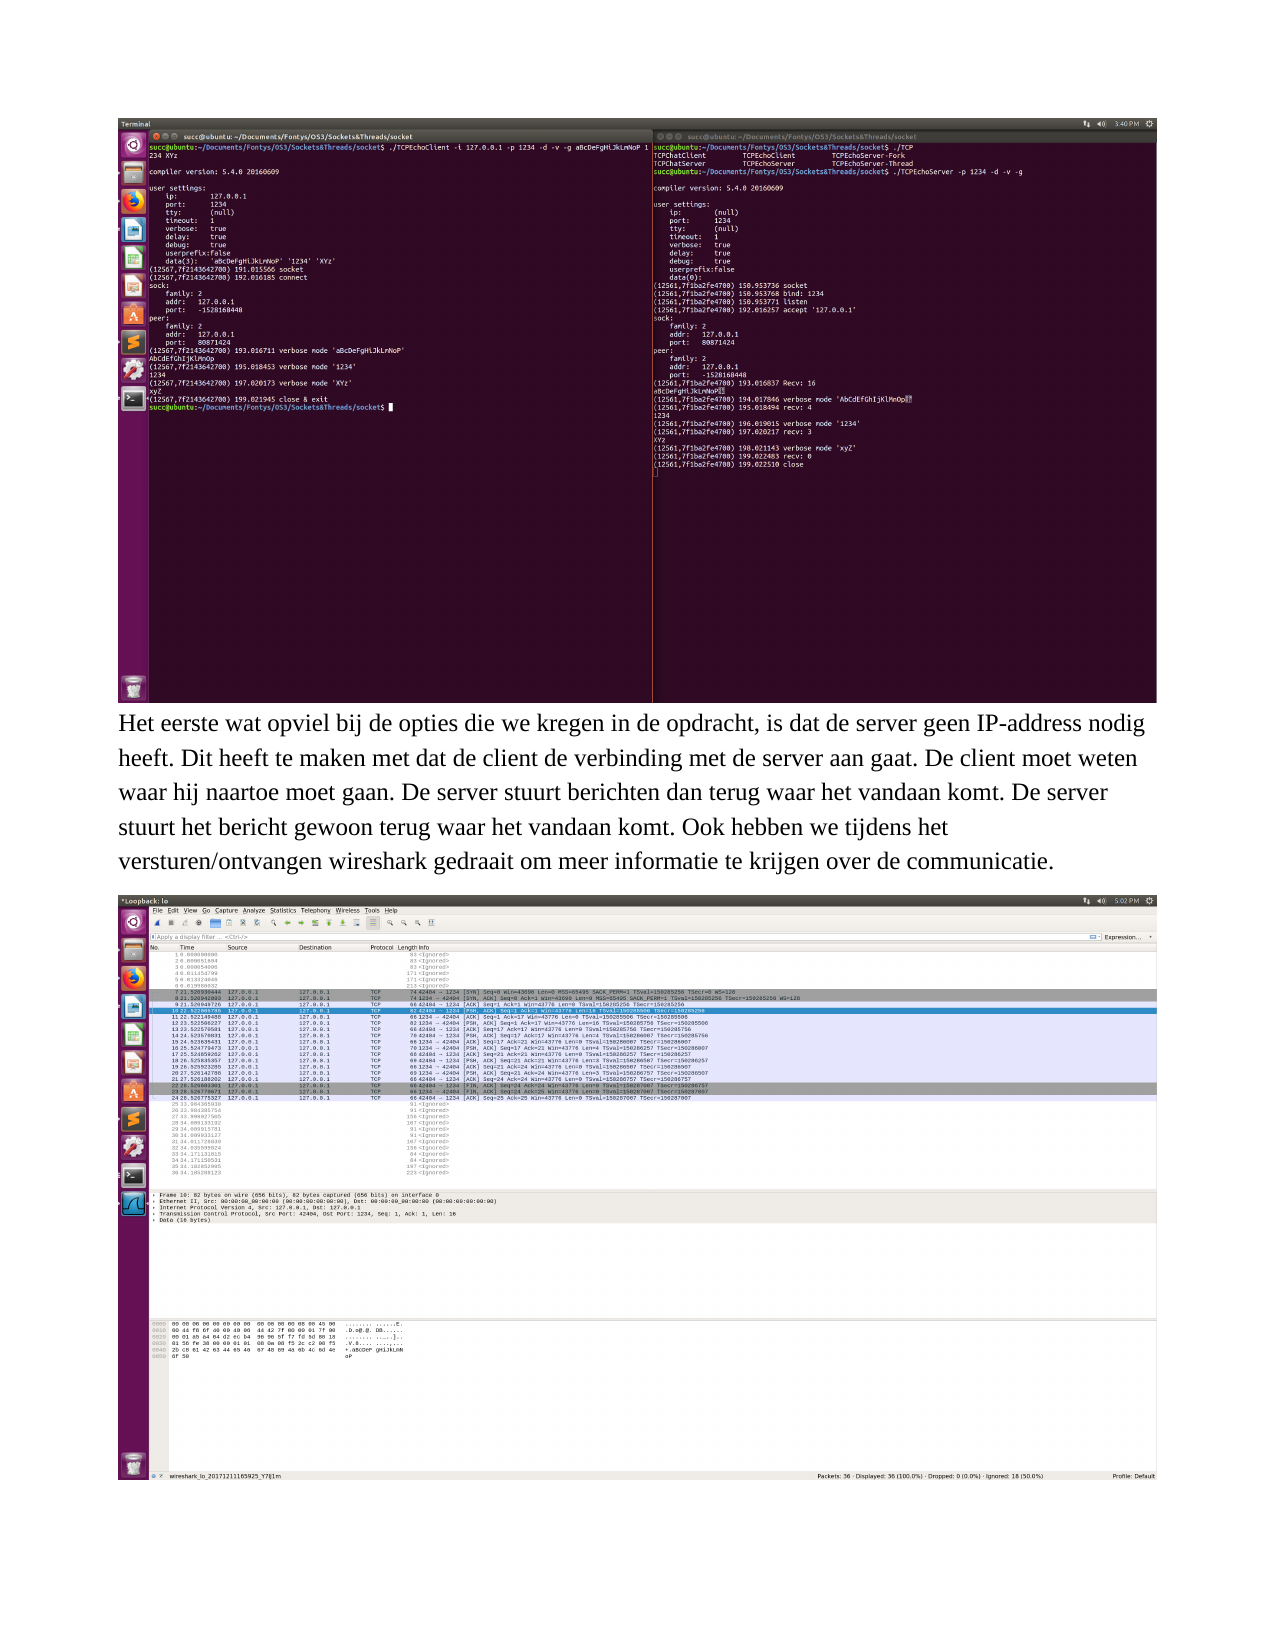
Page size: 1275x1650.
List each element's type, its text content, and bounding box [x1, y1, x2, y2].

picture [118, 118, 1157, 703]
text Het eerste wat opviel bij de opties die we kregen in de opdracht, is dat de server geen IP-address nodig heeft. Dit heeft te maken met dat de client de verbinding met de server aan gaat. De client moet weten waar hij naartoe moet gaan. De server stuurt berichten dan terug waar het vandaan komt. De server stuurt het bericht gewoon terug waar het vandaan komt. Ook hebben we tijdens het versturen/ontvangen wireshark gedraait om meer informatie te krijgen over de communicatie. [118, 703, 1157, 875]
picture [118, 895, 1157, 1480]
